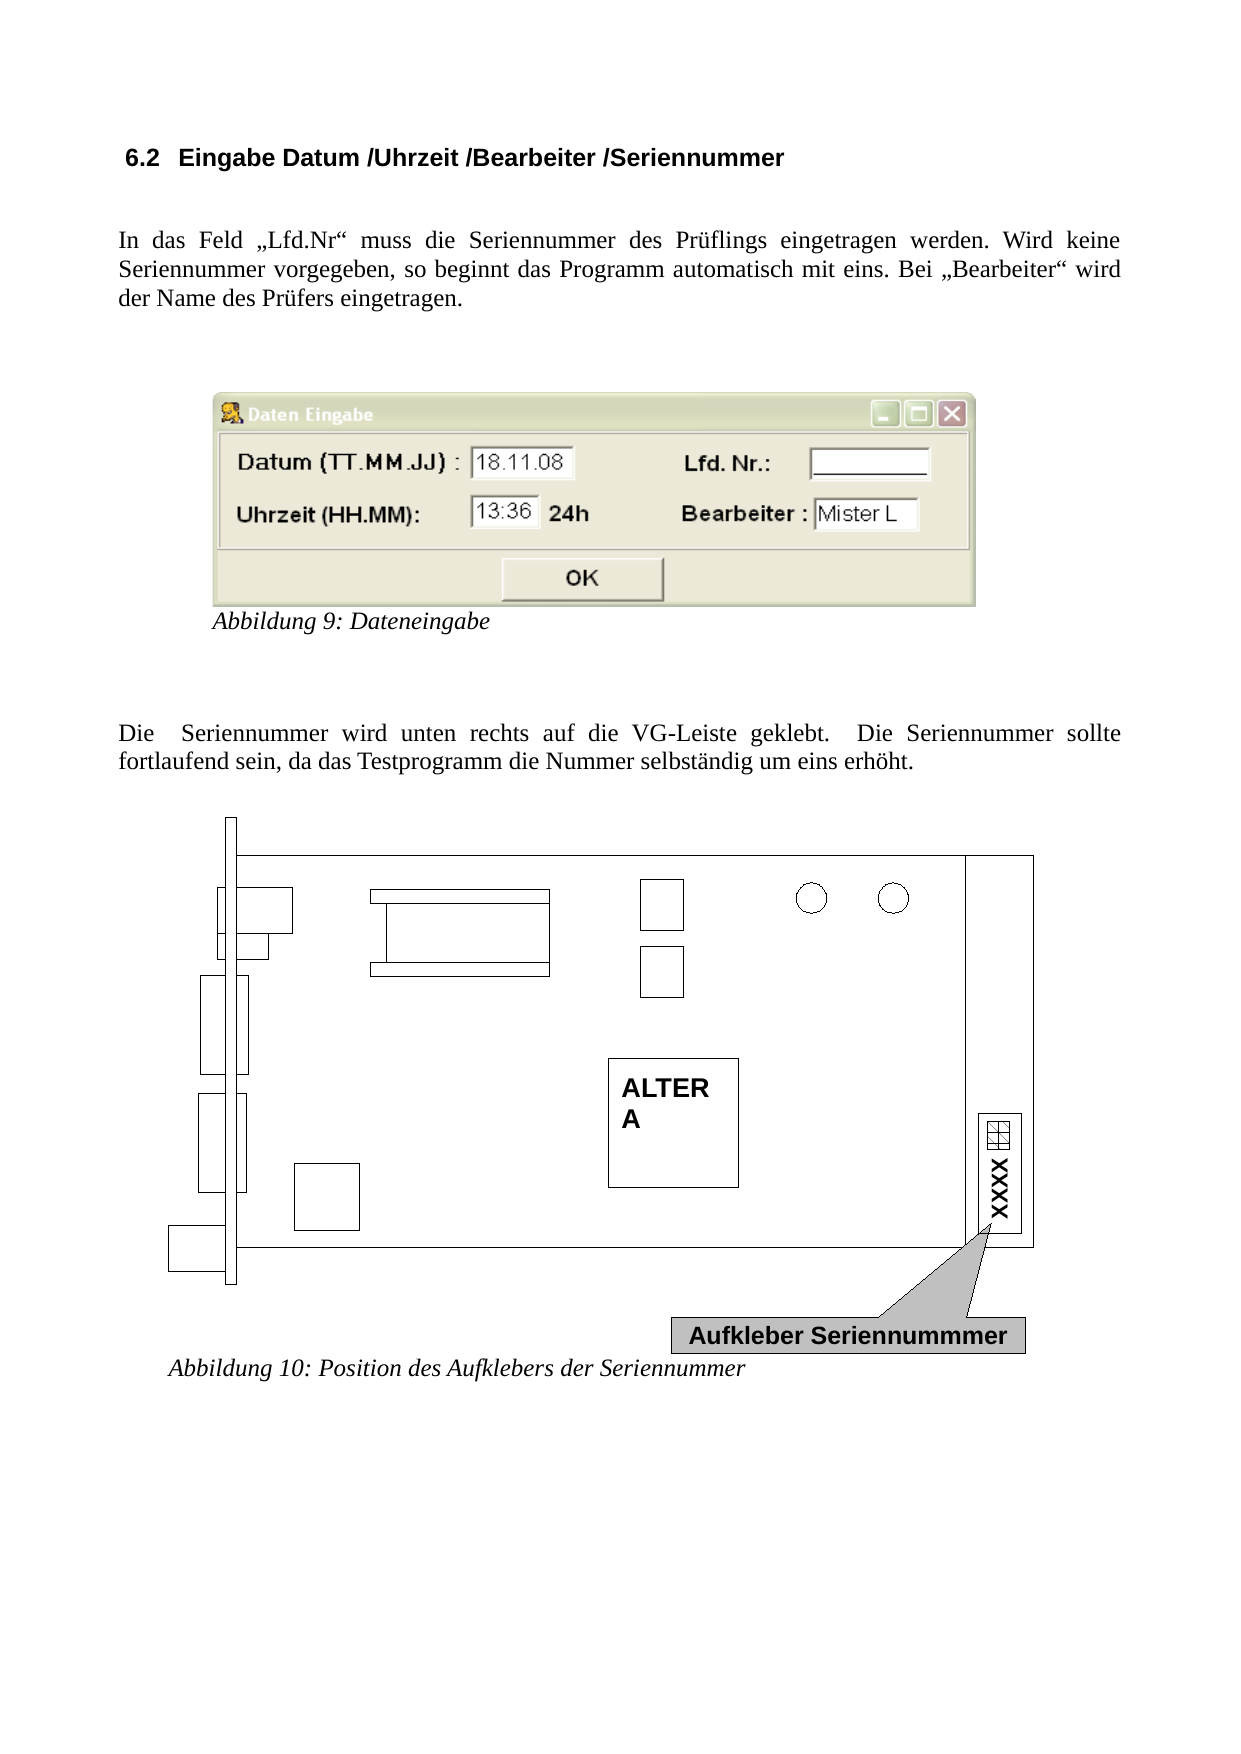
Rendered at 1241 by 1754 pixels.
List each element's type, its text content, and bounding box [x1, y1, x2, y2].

text Abbildung 10: Position des Aufklebers der Seriennummer [966, 856, 1033, 1247]
text Abbildung 10: Position des Aufklebers der Seriennummer [169, 1226, 225, 1271]
text Abbildung 10: Position des Aufklebers der Seriennummer [168, 830, 225, 1225]
text Abbildung 10: Position des Aufklebers der Seriennummer [237, 830, 1034, 855]
text Die Seriennummer wird unten rechts auf die VG-Leiste geklebt. Die Seriennummer sollte fortlaufend sein, da das Testprogramm die Nummer selbständig um eins erhöht. [118, 718, 1122, 775]
text Abbildung 10: Position des Aufklebers der Seriennummer [979, 1114, 1021, 1233]
text Abbildung 9: Dateneingabe [212, 607, 976, 635]
picture [212, 392, 976, 607]
text Abbildung 10: Position des Aufklebers der Seriennummer [168, 1248, 1034, 1382]
subtitle Eingabe Datum /Uhrzeit /Bearbeiter /Seriennummer [118, 143, 1122, 172]
text In das Feld „Lfd.Nr“ muss die Seriennummer des Prüflings eingetragen werden. Wird keine Seriennummer vorgegeben, so beginnt das Programm automatisch mit eins. Bei „Bearbeiter“ wird der Name des Prüfers eingetragen. [118, 226, 1122, 312]
text Abbildung 10: Position des Aufklebers der Seriennummer [237, 856, 965, 1247]
text [212, 380, 976, 392]
